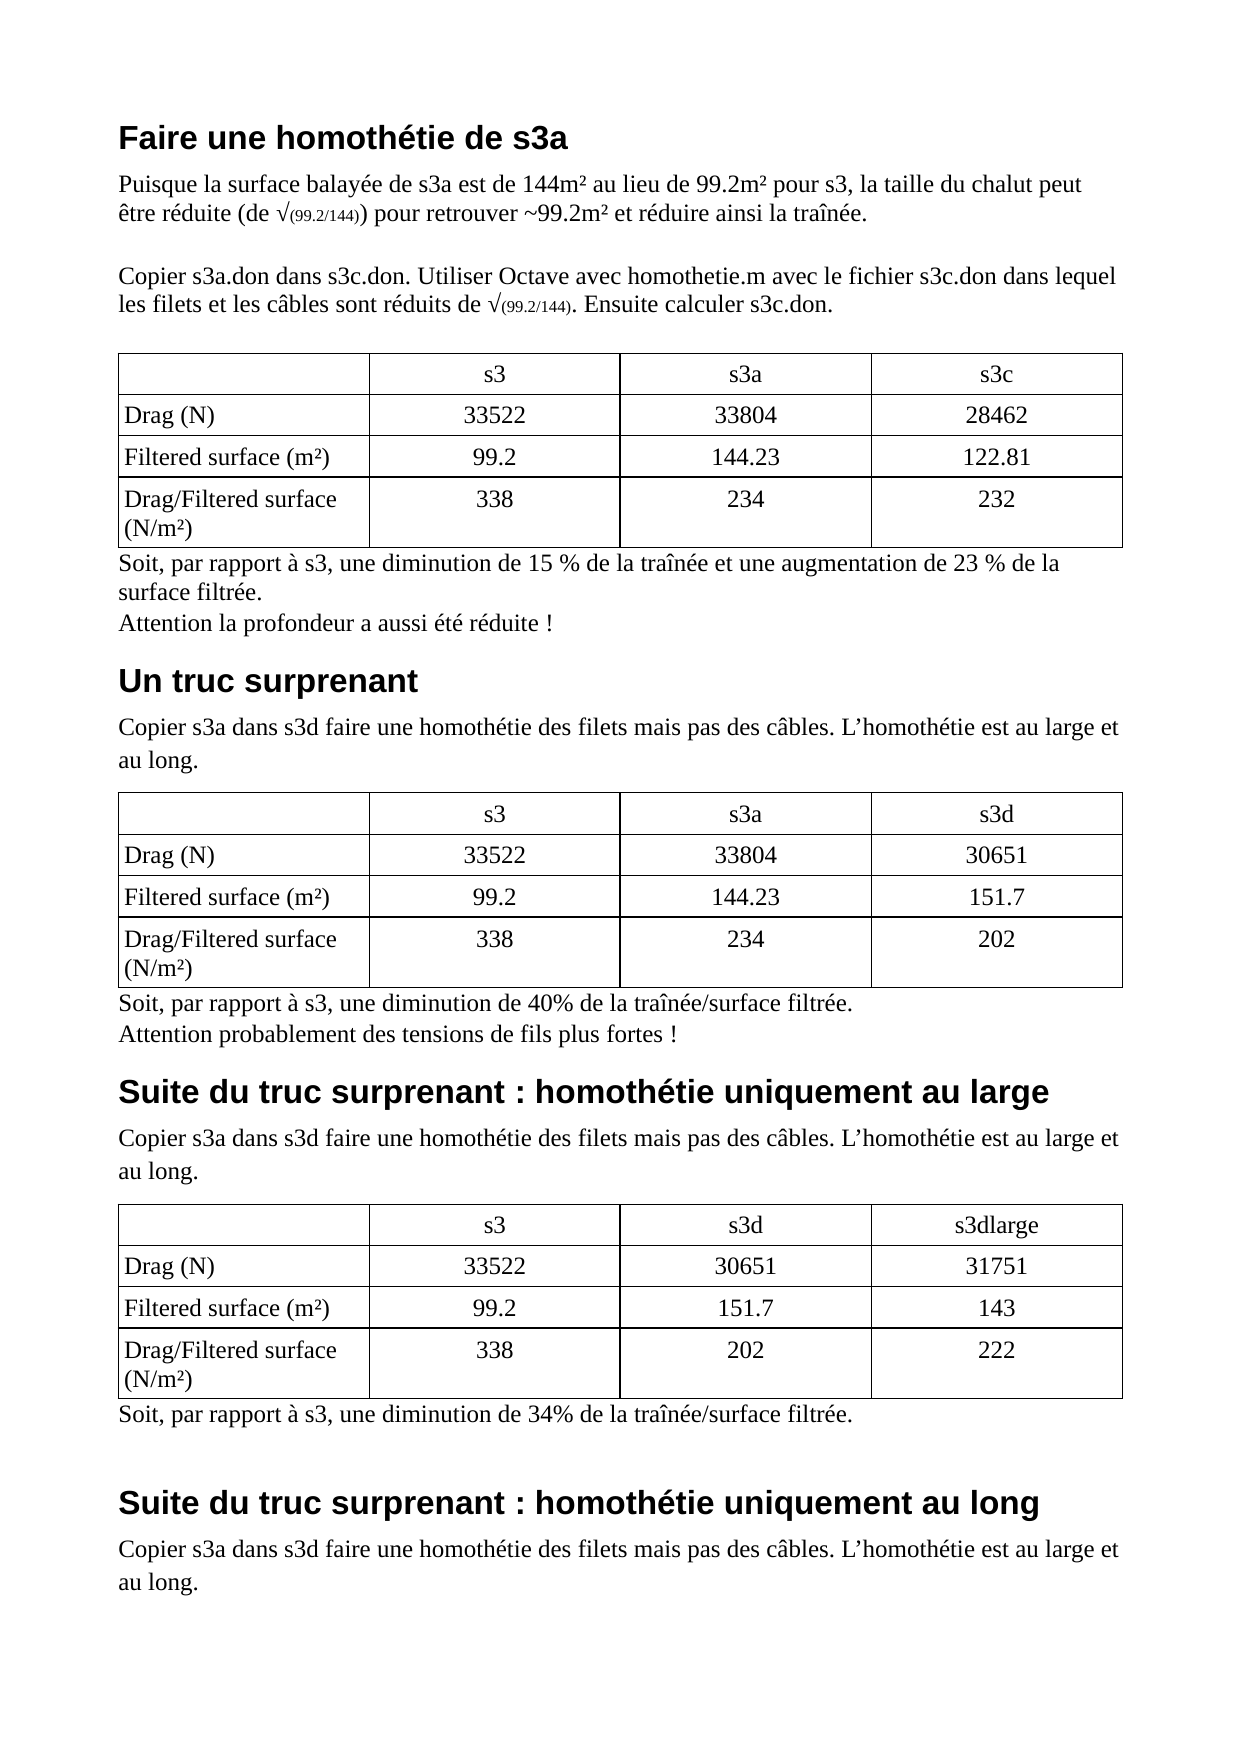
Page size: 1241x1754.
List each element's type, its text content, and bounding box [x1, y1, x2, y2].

table_header Drag/Filtered surface (N/m²) [119, 918, 369, 987]
table_header 232 [872, 478, 1122, 547]
table_cell 28462 [872, 395, 1122, 435]
table_cell 151.7 [872, 876, 1122, 916]
table_header s3a [621, 354, 871, 394]
table_header s3d [872, 793, 1122, 833]
table_cell 33522 [370, 835, 619, 875]
table_cell Filtered surface (m²) [119, 876, 369, 916]
text Attention la profondeur a aussi été réduite ! [118, 608, 1122, 637]
text Puisque la surface balayée de s3a est de 144m² au lieu de 99.2m² pour s3, la taille du chalut peut être réduite (de √(99.2/144)) pour retrouver ~99.2m² et réduire ainsi la traînée. [118, 169, 1122, 227]
table_header 234 [621, 918, 871, 987]
table_header 202 [872, 918, 1122, 987]
table_cell 30651 [621, 1246, 871, 1286]
table_header [119, 793, 369, 833]
table_cell 144.23 [621, 876, 871, 916]
text Soit, par rapport à s3, une diminution de 40% de la traînée/surface filtrée. [118, 988, 1122, 1017]
text Copier s3a dans s3d faire une homothétie des filets mais pas des câbles. L’homothétie est au large et au long. [118, 1123, 1122, 1184]
text Soit, par rapport à s3, une diminution de 34% de la traînée/surface filtrée. [118, 1399, 1122, 1428]
table_header s3c [872, 354, 1122, 394]
table_cell Drag (N) [119, 835, 369, 875]
table_cell Drag (N) [119, 395, 369, 435]
table_cell 33522 [370, 1246, 619, 1286]
table_header s3dlarge [872, 1205, 1122, 1245]
text Soit, par rapport à s3, une diminution de 15 % de la traînée et une augmentation de 23 % de la surface filtrée. [118, 548, 1122, 606]
table_cell 122.81 [872, 436, 1122, 476]
table_header 234 [621, 478, 871, 547]
text Copier s3a dans s3d faire une homothétie des filets mais pas des câbles. L’homothétie est au large et au long. [118, 712, 1122, 773]
table_cell 143 [872, 1287, 1122, 1327]
table_header Drag/Filtered surface (N/m²) [119, 1329, 369, 1398]
table_header s3d [621, 1205, 871, 1245]
text Copier s3a.don dans s3c.don. Utiliser Octave avec homothetie.m avec le fichier s3c.don dans lequel les filets et les câbles sont réduits de √(99.2/144). Ensuite calculer s3c.don. [118, 261, 1122, 318]
table_cell 33804 [621, 835, 871, 875]
table_header [119, 354, 369, 394]
table_cell 99.2 [370, 876, 619, 916]
table_header s3 [370, 1205, 619, 1245]
table_header Drag/Filtered surface (N/m²) [119, 478, 369, 547]
table_header [119, 1205, 369, 1245]
table_cell Filtered surface (m²) [119, 436, 369, 476]
subtitle Suite du truc surprenant : homothétie uniquement au large [118, 1072, 1122, 1110]
table_cell 99.2 [370, 436, 619, 476]
table_header s3 [370, 793, 619, 833]
table_header 338 [370, 478, 619, 547]
table_cell 31751 [872, 1246, 1122, 1286]
table_header 202 [621, 1329, 871, 1398]
table_header 338 [370, 918, 619, 987]
text Copier s3a dans s3d faire une homothétie des filets mais pas des câbles. L’homothétie est au large et au long. [118, 1534, 1122, 1596]
table_cell 33522 [370, 395, 619, 435]
table_cell Drag (N) [119, 1246, 369, 1286]
table_cell Filtered surface (m²) [119, 1287, 369, 1327]
table_header s3 [370, 354, 619, 394]
table_cell 144.23 [621, 436, 871, 476]
table_cell 151.7 [621, 1287, 871, 1327]
table_cell 99.2 [370, 1287, 619, 1327]
table_header 338 [370, 1329, 619, 1398]
subtitle Suite du truc surprenant : homothétie uniquement au long [118, 1483, 1122, 1521]
table_cell 30651 [872, 835, 1122, 875]
text Attention probablement des tensions de fils plus fortes ! [118, 1019, 1122, 1048]
table_header 222 [872, 1329, 1122, 1398]
subtitle Un truc surprenant [118, 661, 1122, 699]
subtitle Faire une homothétie de s3a [118, 118, 1122, 157]
table_cell 33804 [621, 395, 871, 435]
table_header s3a [621, 793, 871, 833]
